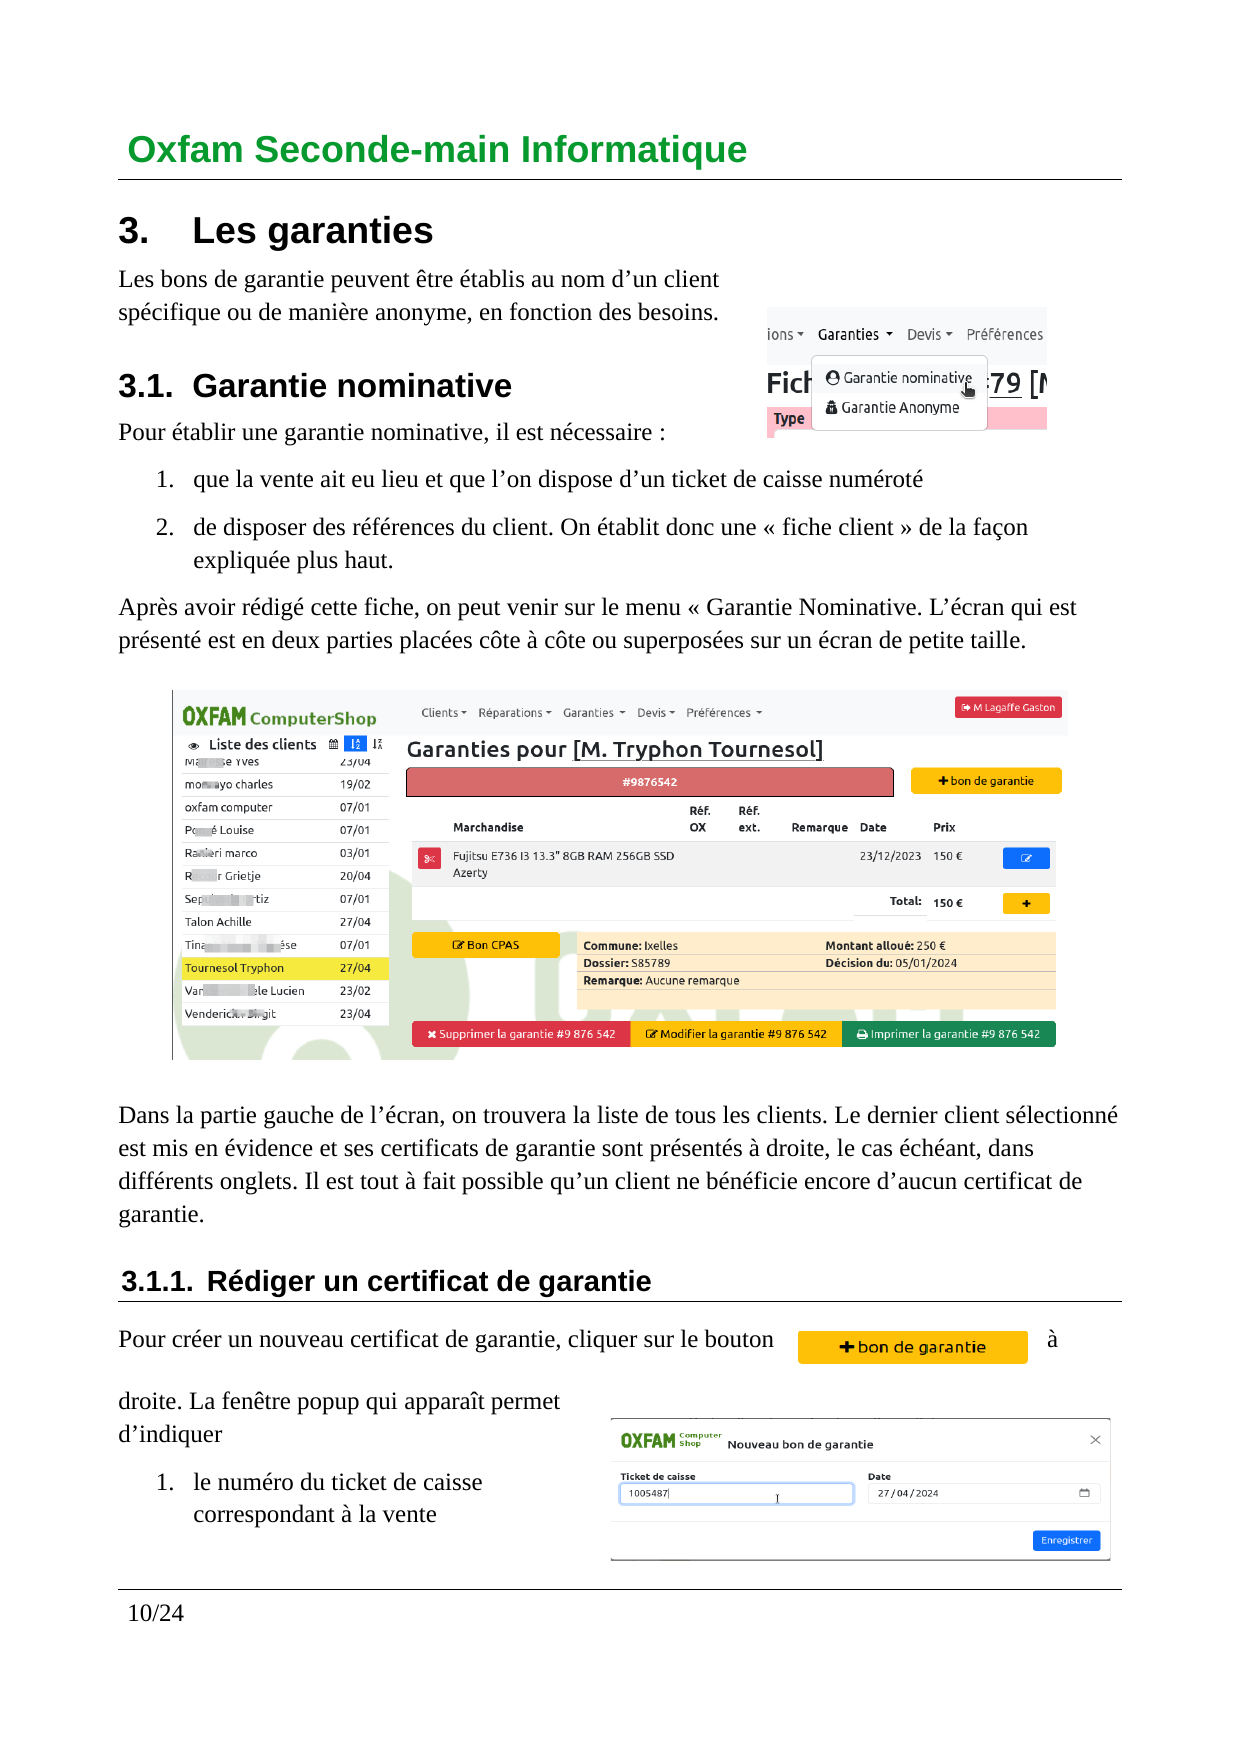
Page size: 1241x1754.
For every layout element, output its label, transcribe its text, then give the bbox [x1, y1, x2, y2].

text Dans la partie gauche de l’écran, on trouvera la liste de tous les clients. Le dernier client sélectionné est mis en évidence et ses certificats de garantie sont présentés à droite, le cas échéant, dans différents onglets. Il est tout à fait possible qu’un client ne bénéficie encore d’aucun certificat de garantie. [118, 673, 1122, 1228]
text Après avoir rédigé cette fiche, on peut venir sur le menu « Garantie Nominative. L’écran qui est présenté est en deux parties placées côte à côte ou superposées sur un écran de petite taille. [118, 592, 1122, 654]
picture [172, 690, 1068, 1060]
subtitle Rédiger un certificat de garantie [118, 1261, 1122, 1301]
list que la vente ait eu lieu et que l’on dispose d’un ticket de caisse numéroté [156, 464, 1122, 493]
subtitle [1064, 366, 1122, 404]
picture [798, 1331, 1029, 1364]
text Pour créer un nouveau certificat de garantie, cliquer sur le bouton à droite. La fenêtre popup qui apparaît permet d’indiquer [118, 1313, 1128, 1579]
picture [767, 307, 1047, 438]
list le numéro du ticket de caisse correspondant à la vente [156, 1467, 593, 1528]
text Les bons de garantie peuvent être établis au nom d’un client spécifique ou de manière anonyme, en fonction des besoins. [118, 264, 1122, 455]
list de disposer des références du client. On établit donc une « fiche client » de la façon expliquée plus haut. [156, 512, 1122, 573]
text [1064, 417, 1122, 445]
subtitle Les garanties [118, 208, 1122, 252]
subtitle Garantie nominative [118, 366, 749, 404]
picture [610, 1418, 1111, 1561]
text Pour établir une garantie nominative, il est nécessaire : [118, 417, 749, 445]
